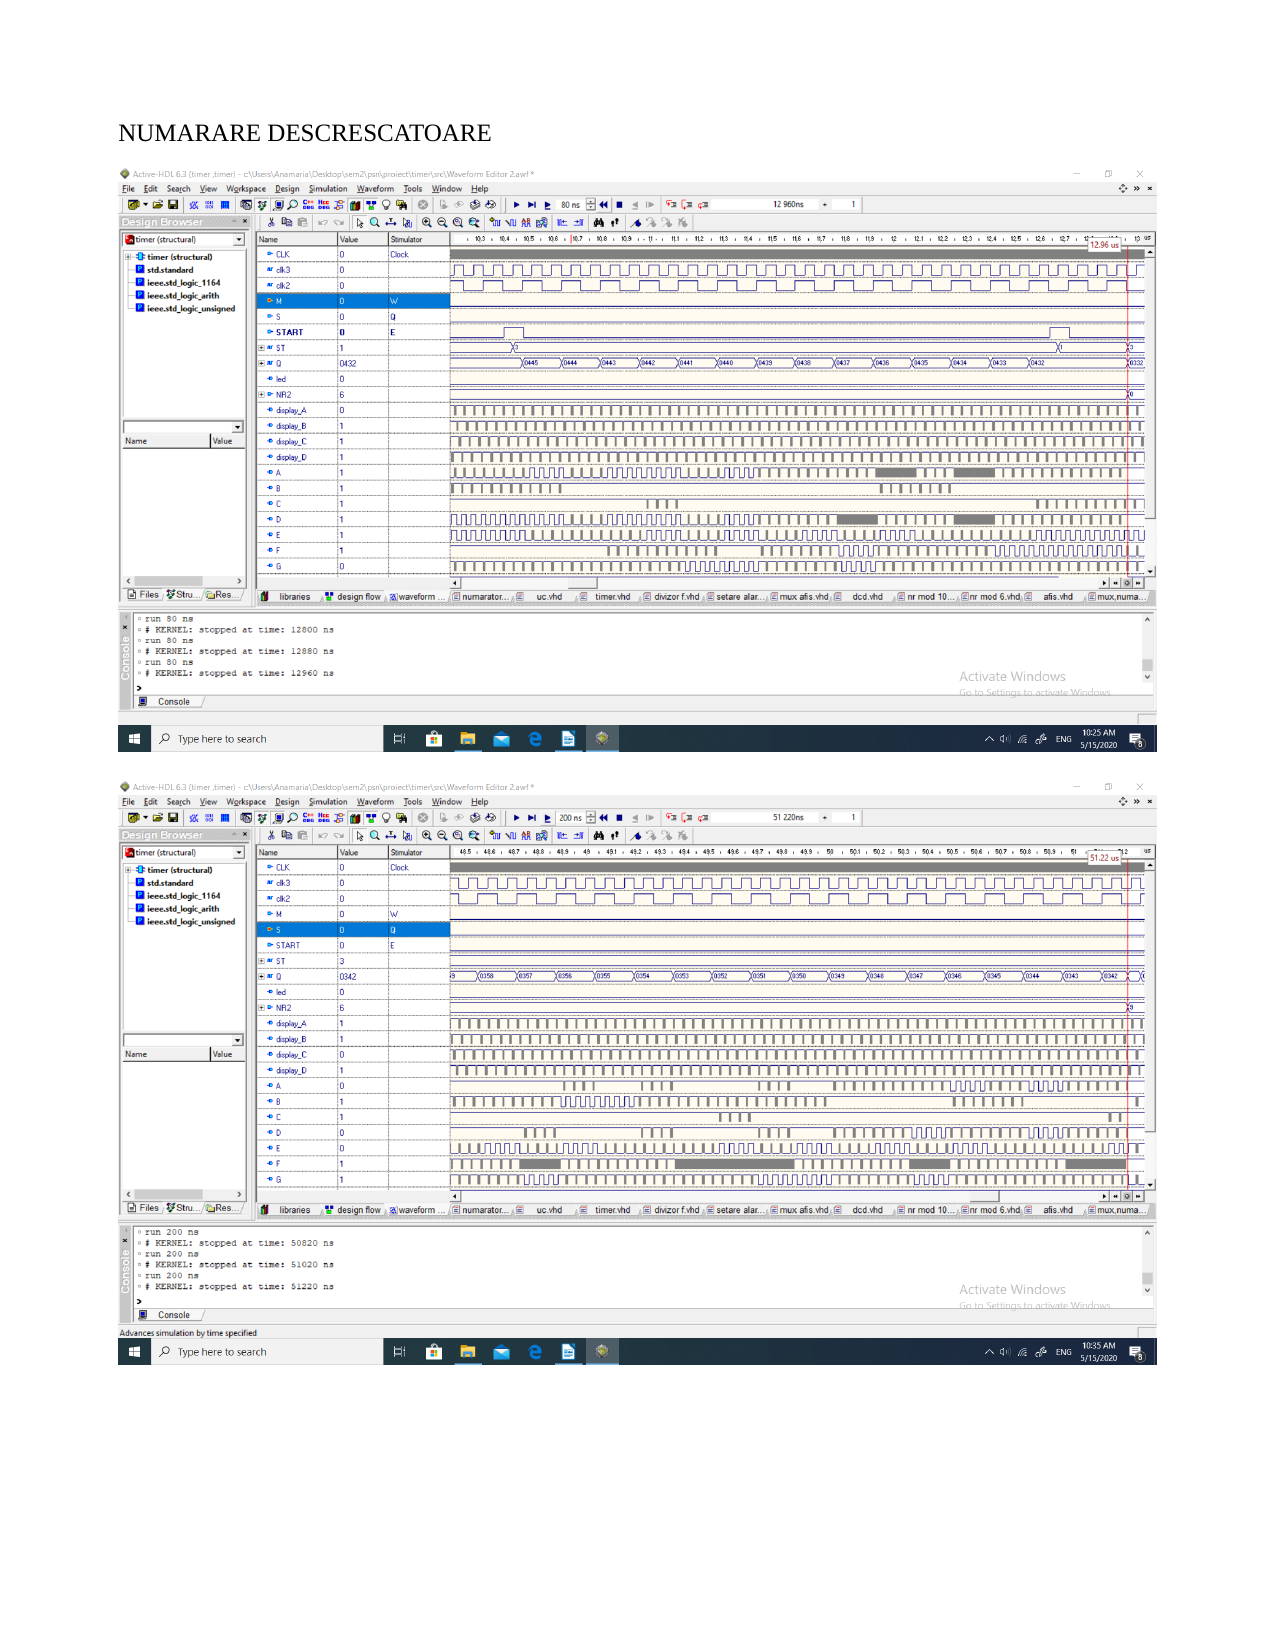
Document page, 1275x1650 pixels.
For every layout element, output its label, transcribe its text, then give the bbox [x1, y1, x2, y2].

text NUMARARE DESCRESCATOARE [118, 118, 1157, 147]
picture [118, 166, 1157, 752]
picture [118, 780, 1157, 1365]
